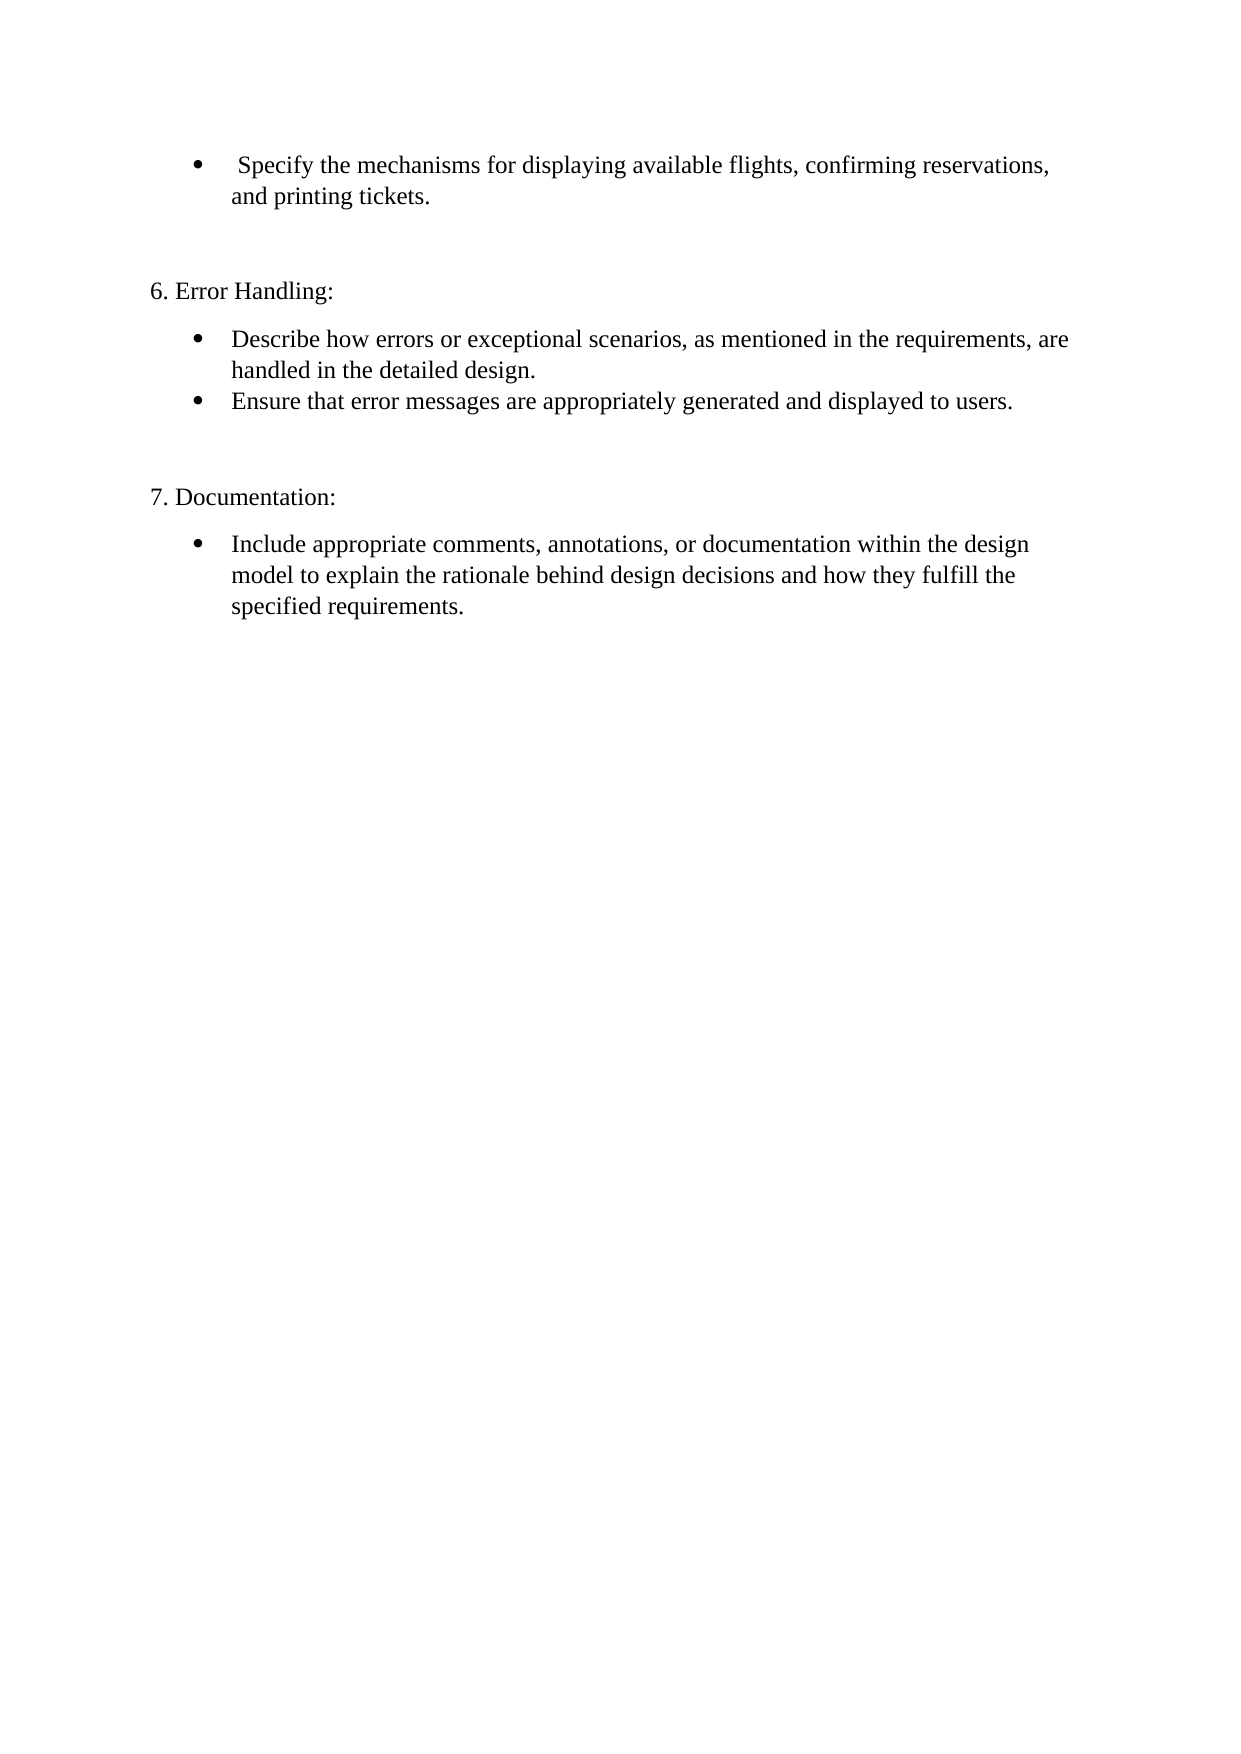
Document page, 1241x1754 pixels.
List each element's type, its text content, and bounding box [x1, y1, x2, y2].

text 7. Documentation: [150, 482, 1090, 510]
list Describe how errors or exceptional scenarios, as mentioned in the requirements, are handled in the detailed design. [194, 324, 1090, 384]
list Specify the mechanisms for displaying available flights, confirming reservations, and printing tickets. [194, 150, 1090, 210]
list Ensure that error messages are appropriately generated and displayed to users. [194, 386, 1090, 415]
list Include appropriate comments, annotations, or documentation within the design model to explain the rationale behind design decisions and how they fulfill the specified requirements. [194, 529, 1090, 620]
text 6. Error Handling: [150, 276, 1090, 305]
